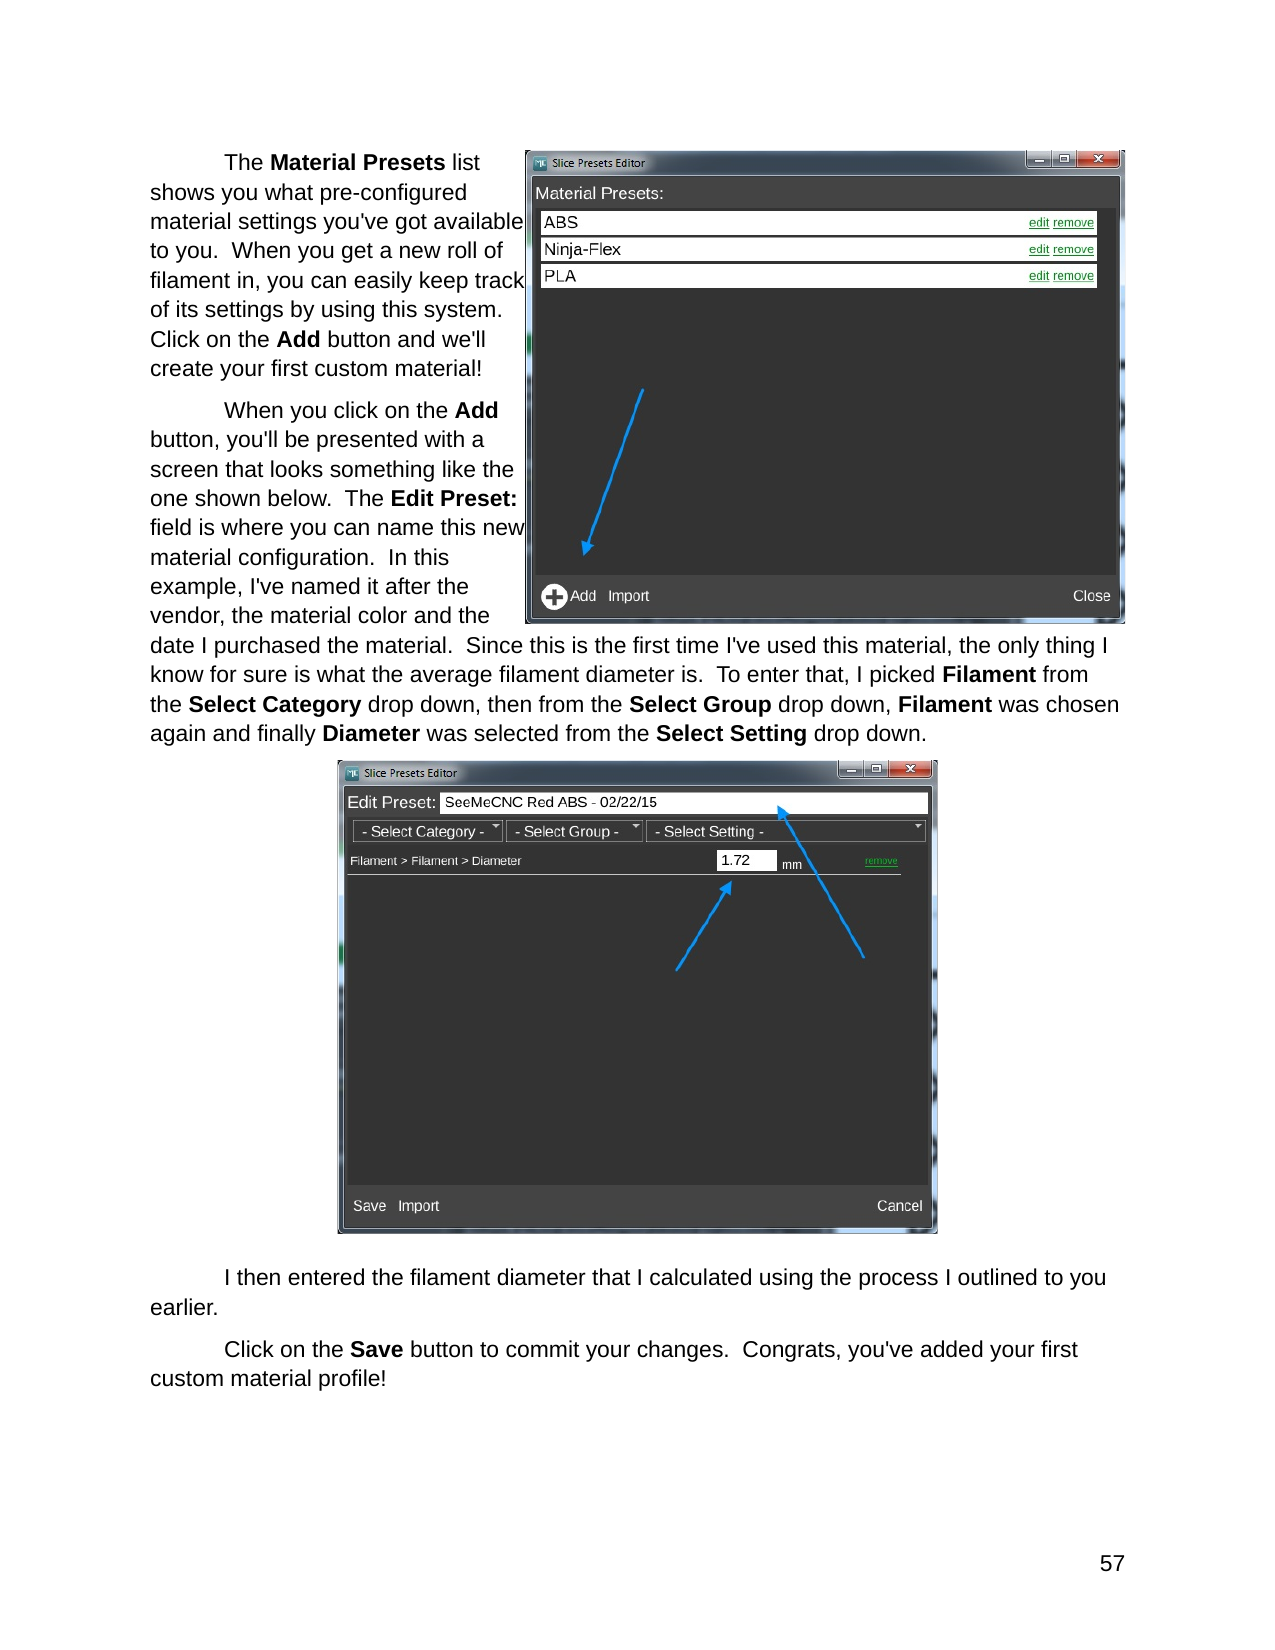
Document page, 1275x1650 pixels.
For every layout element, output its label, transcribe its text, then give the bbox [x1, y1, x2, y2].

text When you click on the Add button, you'll be presented with a screen that looks something like the one shown below. The Edit Preset: field is where you can name this new material configuration. In this example, I've named it after the vendor, the material color and the date I purchased the material. Since this is the first time I've used this material, the only thing I know for sure is what the average filament diameter is. To enter that, I picked Filament from the Select Category drop down, then from the Select Group drop down, Filament was chosen again and finally Diameter was selected from the Select Setting drop down. [150, 397, 1125, 746]
picture [525, 150, 1125, 624]
picture [337, 760, 938, 1234]
text Click on the Save button to commit your changes. Congrats, you've added your first custom material profile! [150, 1336, 1125, 1391]
text The Material Presets list shows you what pre-configured material settings you've got available to you. When you get a new roll of filament in, you can easily keep track of its settings by using this system. Click on the Add button and we'll create your first custom material! [150, 150, 525, 381]
text I then entered the filament diameter that I calculated using the process I outlined to you earlier. [150, 1265, 1125, 1320]
